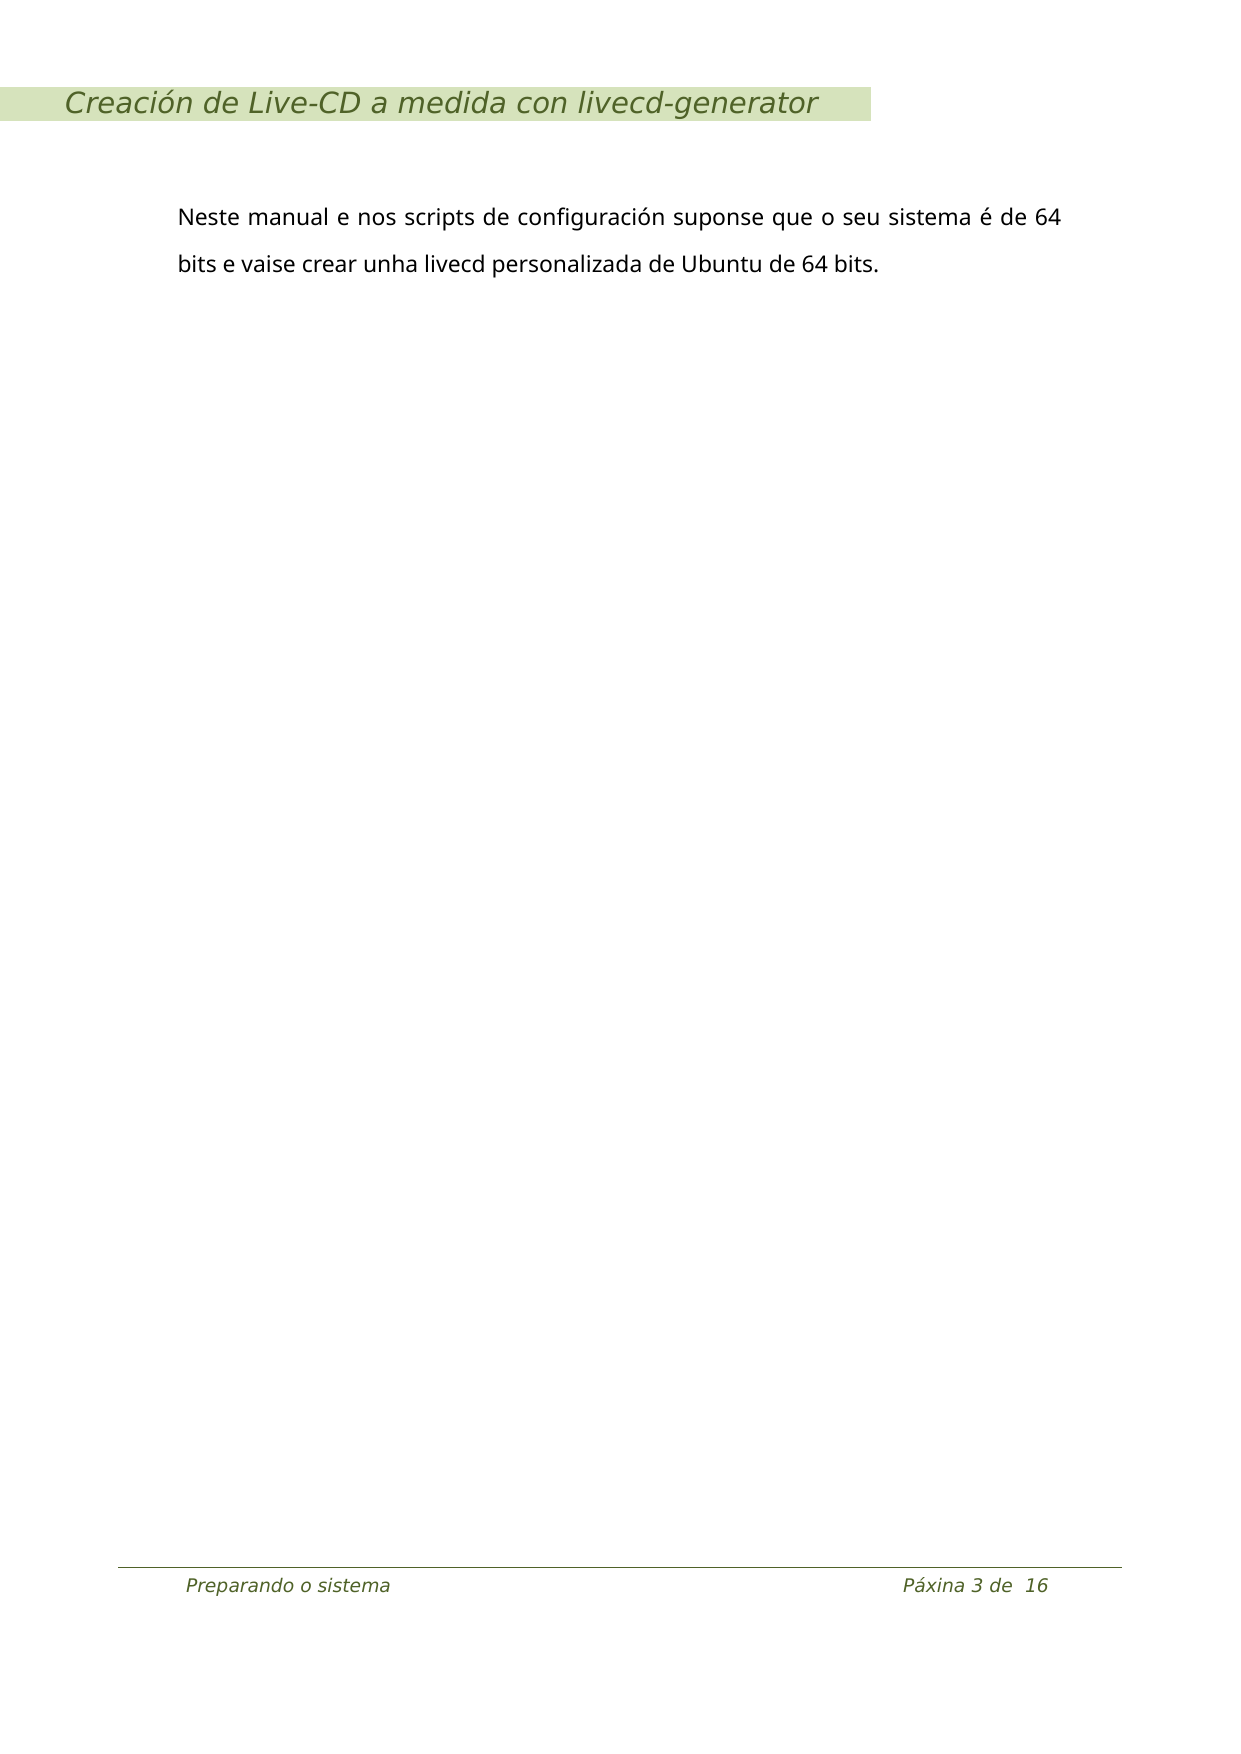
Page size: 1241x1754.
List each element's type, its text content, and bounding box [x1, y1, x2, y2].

text Neste manual e nos scripts de configuración suponse que o seu sistema é de 64 bits e vaise crear unha livecd personalizada de Ubuntu de 64 bits. [177, 201, 1063, 279]
